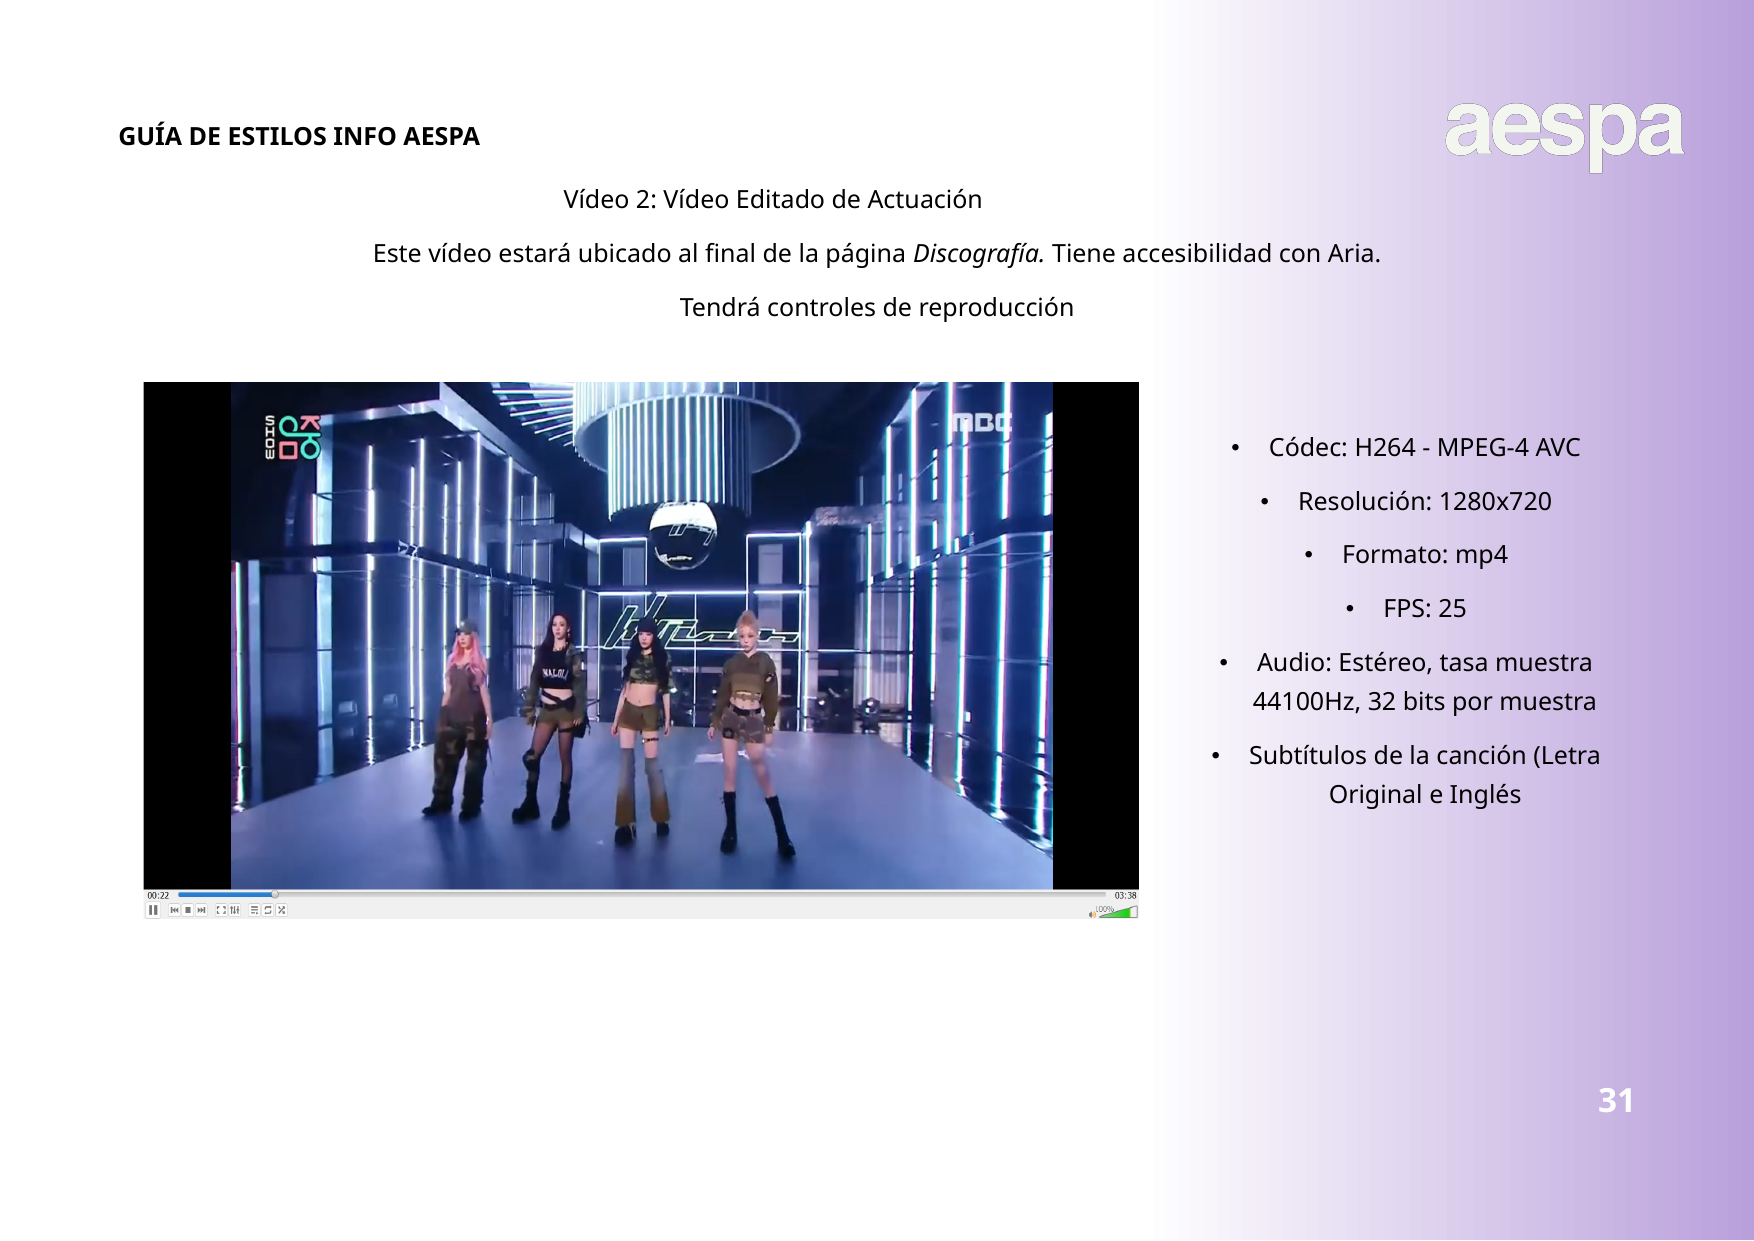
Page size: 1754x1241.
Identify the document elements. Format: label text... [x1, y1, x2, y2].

text Vídeo 2: Vídeo Editado de Actuación [118, 182, 1636, 216]
list Resolución: 1280x720 [1139, 483, 1636, 517]
picture [143, 382, 1139, 919]
text Tendrá controles de reproducción [118, 289, 1636, 362]
list Audio: Estéreo, tasa muestra 44100Hz, 32 bits por muestra [1139, 645, 1636, 718]
list Subtítulos de la canción (Letra Original e Inglés [1139, 738, 1636, 811]
text Este vídeo estará ubicado al final de la página Discografía. Tiene accesibilidad con Aria. [118, 235, 1636, 269]
list Códec: H264 - MPEG-4 AVC [1139, 430, 1636, 464]
picture [1428, 88, 1703, 187]
list FPS: 25 [1139, 591, 1636, 625]
list Formato: mp4 [1139, 537, 1636, 571]
